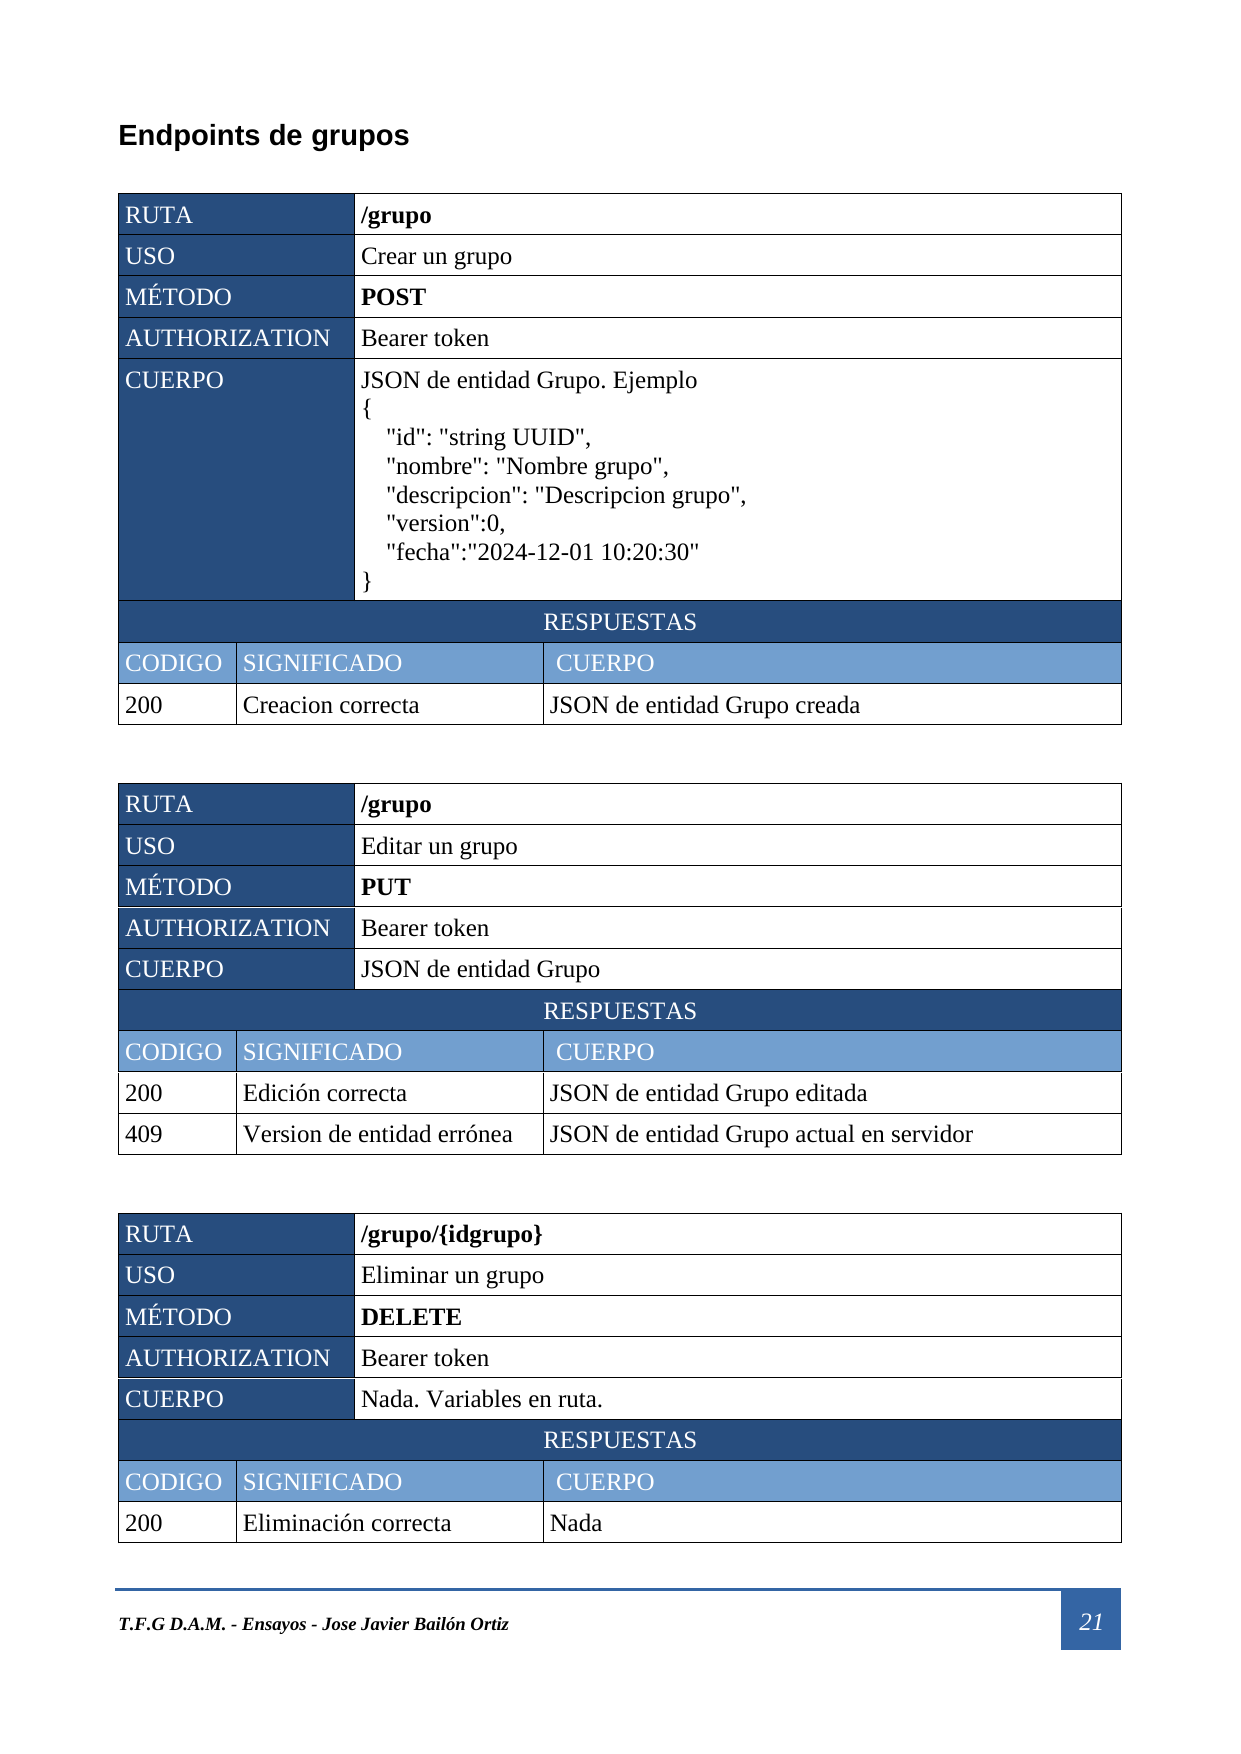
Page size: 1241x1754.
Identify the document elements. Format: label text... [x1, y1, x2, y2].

table_cell DELETE [355, 1296, 1121, 1336]
table_cell SIGNIFICADO [237, 1031, 543, 1071]
table_cell Nada. Variables en ruta. [355, 1379, 1121, 1419]
table_cell 200 [119, 1502, 236, 1542]
table_cell CUERPO [544, 1031, 1121, 1071]
table_cell JSON de entidad Grupo [355, 949, 1121, 989]
table_cell Bearer token [355, 318, 1121, 358]
table_cell JSON de entidad Grupo. Ejemplo { "id": "string UUID", "nombre": "Nombre grupo", "descripcion": "Descripcion grupo", "version":0, "fecha":"2024-12-01 10:20:30" } [355, 359, 1121, 600]
table_cell USO [119, 825, 354, 865]
table_cell 409 [119, 1114, 236, 1154]
table_cell CUERPO [119, 359, 354, 600]
table_cell CUERPO [119, 949, 354, 989]
table_cell Edición correcta [237, 1073, 543, 1113]
table_cell PUT [355, 866, 1121, 906]
table_cell JSON de entidad Grupo creada [544, 684, 1121, 724]
table_cell CODIGO [119, 643, 236, 683]
table_cell AUTHORIZATION [119, 318, 354, 358]
table_cell 200 [119, 684, 236, 724]
table_cell Bearer token [355, 1337, 1121, 1377]
table_cell CUERPO [544, 1461, 1121, 1501]
subtitle Endpoints de grupos [118, 118, 1122, 152]
table_header /grupo [355, 784, 1121, 824]
table_header /grupo [355, 194, 1121, 234]
table_cell JSON de entidad Grupo editada [544, 1073, 1121, 1113]
table_cell Eliminar un grupo [355, 1255, 1121, 1295]
table_cell Creacion correcta [237, 684, 543, 724]
table_cell CUERPO [544, 643, 1121, 683]
table_cell MÉTODO [119, 1296, 354, 1336]
table_cell Editar un grupo [355, 825, 1121, 865]
table_header /grupo/{idgrupo} [355, 1214, 1121, 1254]
table_cell Version de entidad errónea [237, 1114, 543, 1154]
table_cell SIGNIFICADO [237, 1461, 543, 1501]
table_cell AUTHORIZATION [119, 1337, 354, 1377]
table_cell USO [119, 1255, 354, 1295]
table_cell Bearer token [355, 908, 1121, 948]
table_cell SIGNIFICADO [237, 643, 543, 683]
table_cell RESPUESTAS [119, 1420, 1121, 1460]
table_cell CUERPO [119, 1379, 354, 1419]
table_header RUTA [119, 784, 354, 824]
table_cell AUTHORIZATION [119, 908, 354, 948]
table_cell RESPUESTAS [119, 601, 1121, 642]
table_cell Crear un grupo [355, 235, 1121, 275]
table_cell JSON de entidad Grupo actual en servidor [544, 1114, 1121, 1154]
table_cell Nada [544, 1502, 1121, 1542]
table_cell POST [355, 276, 1121, 317]
table_header RUTA [119, 1214, 354, 1254]
table_cell CODIGO [119, 1461, 236, 1501]
table_header RUTA [119, 194, 354, 234]
table_cell MÉTODO [119, 276, 354, 317]
table_cell USO [119, 235, 354, 275]
table_cell RESPUESTAS [119, 990, 1121, 1030]
table_cell 200 [119, 1073, 236, 1113]
table_cell Eliminación correcta [237, 1502, 543, 1542]
table_cell CODIGO [119, 1031, 236, 1071]
table_cell MÉTODO [119, 866, 354, 906]
